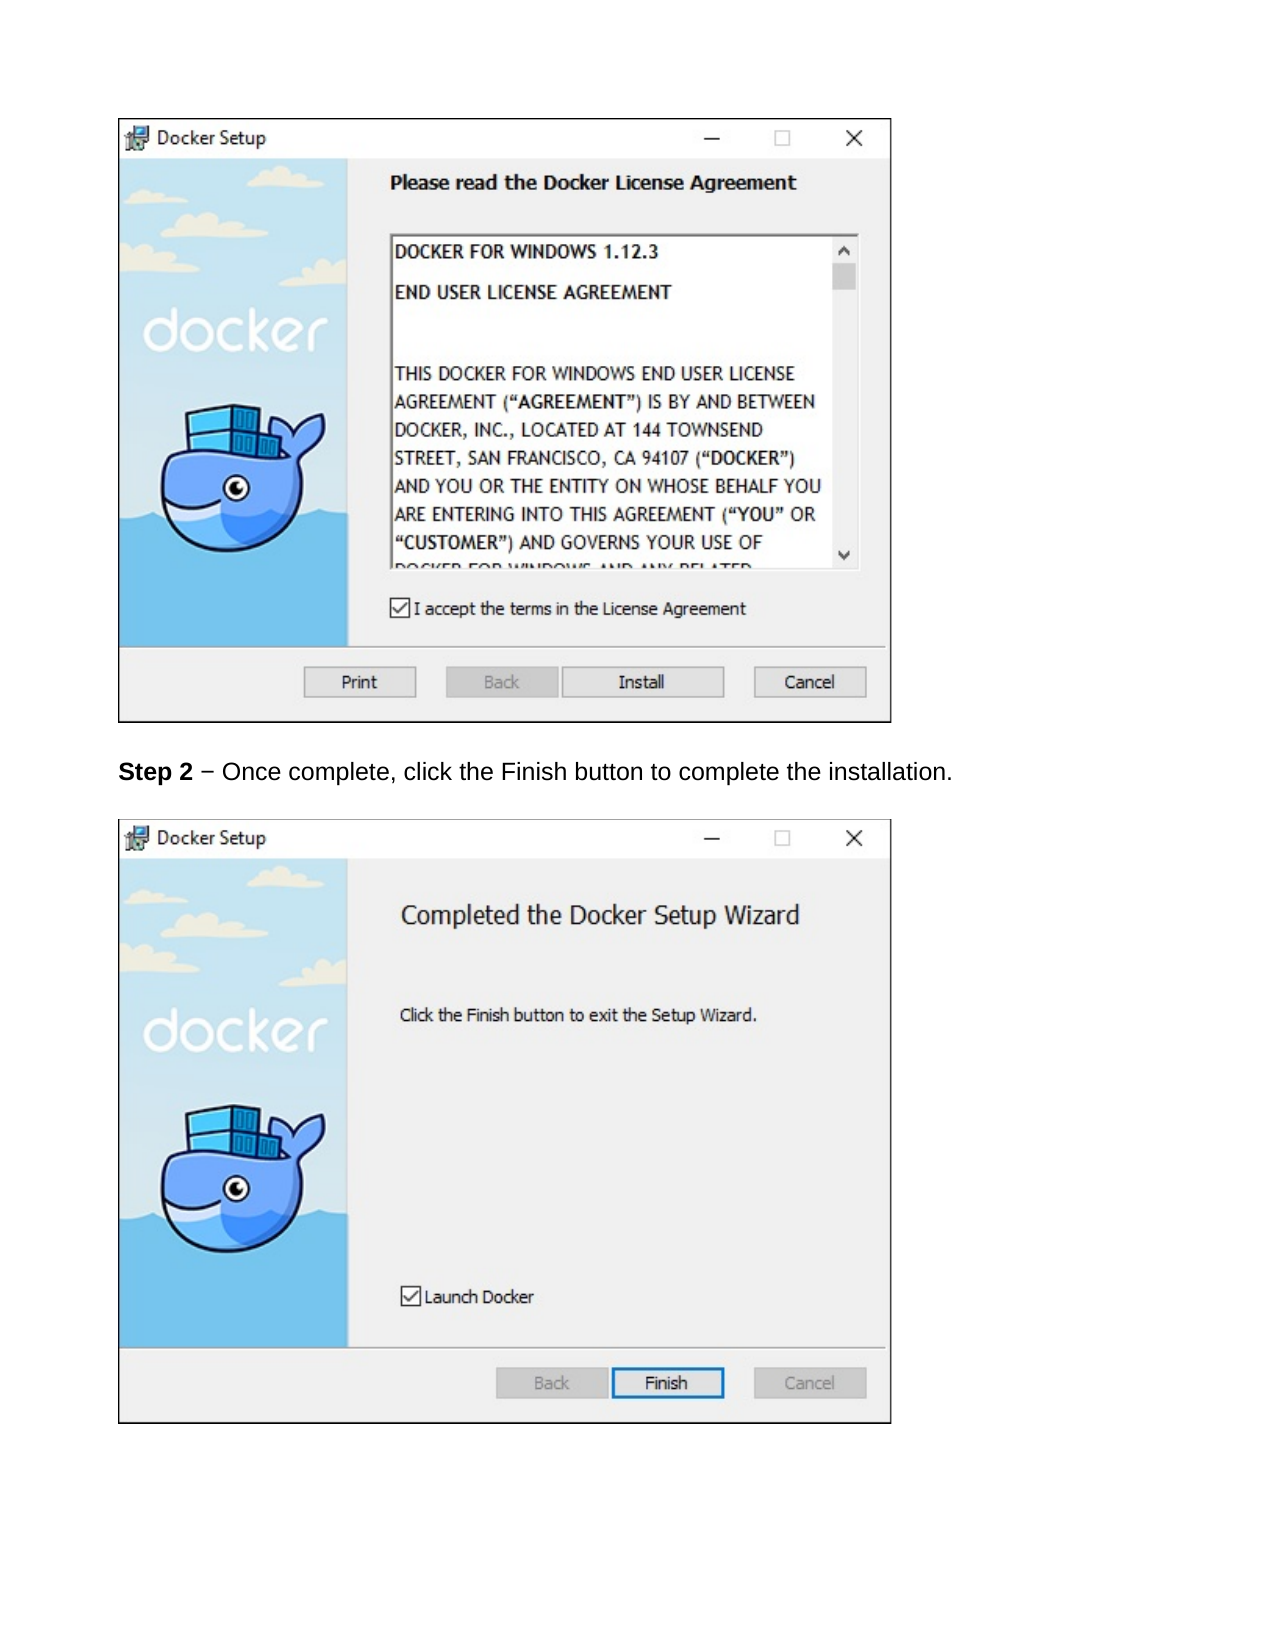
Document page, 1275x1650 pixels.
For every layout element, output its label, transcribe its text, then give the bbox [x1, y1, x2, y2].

picture [118, 819, 892, 1424]
picture [118, 118, 892, 723]
text Step 2 − Once complete, click the Finish button to complete the installation. [118, 757, 1157, 785]
